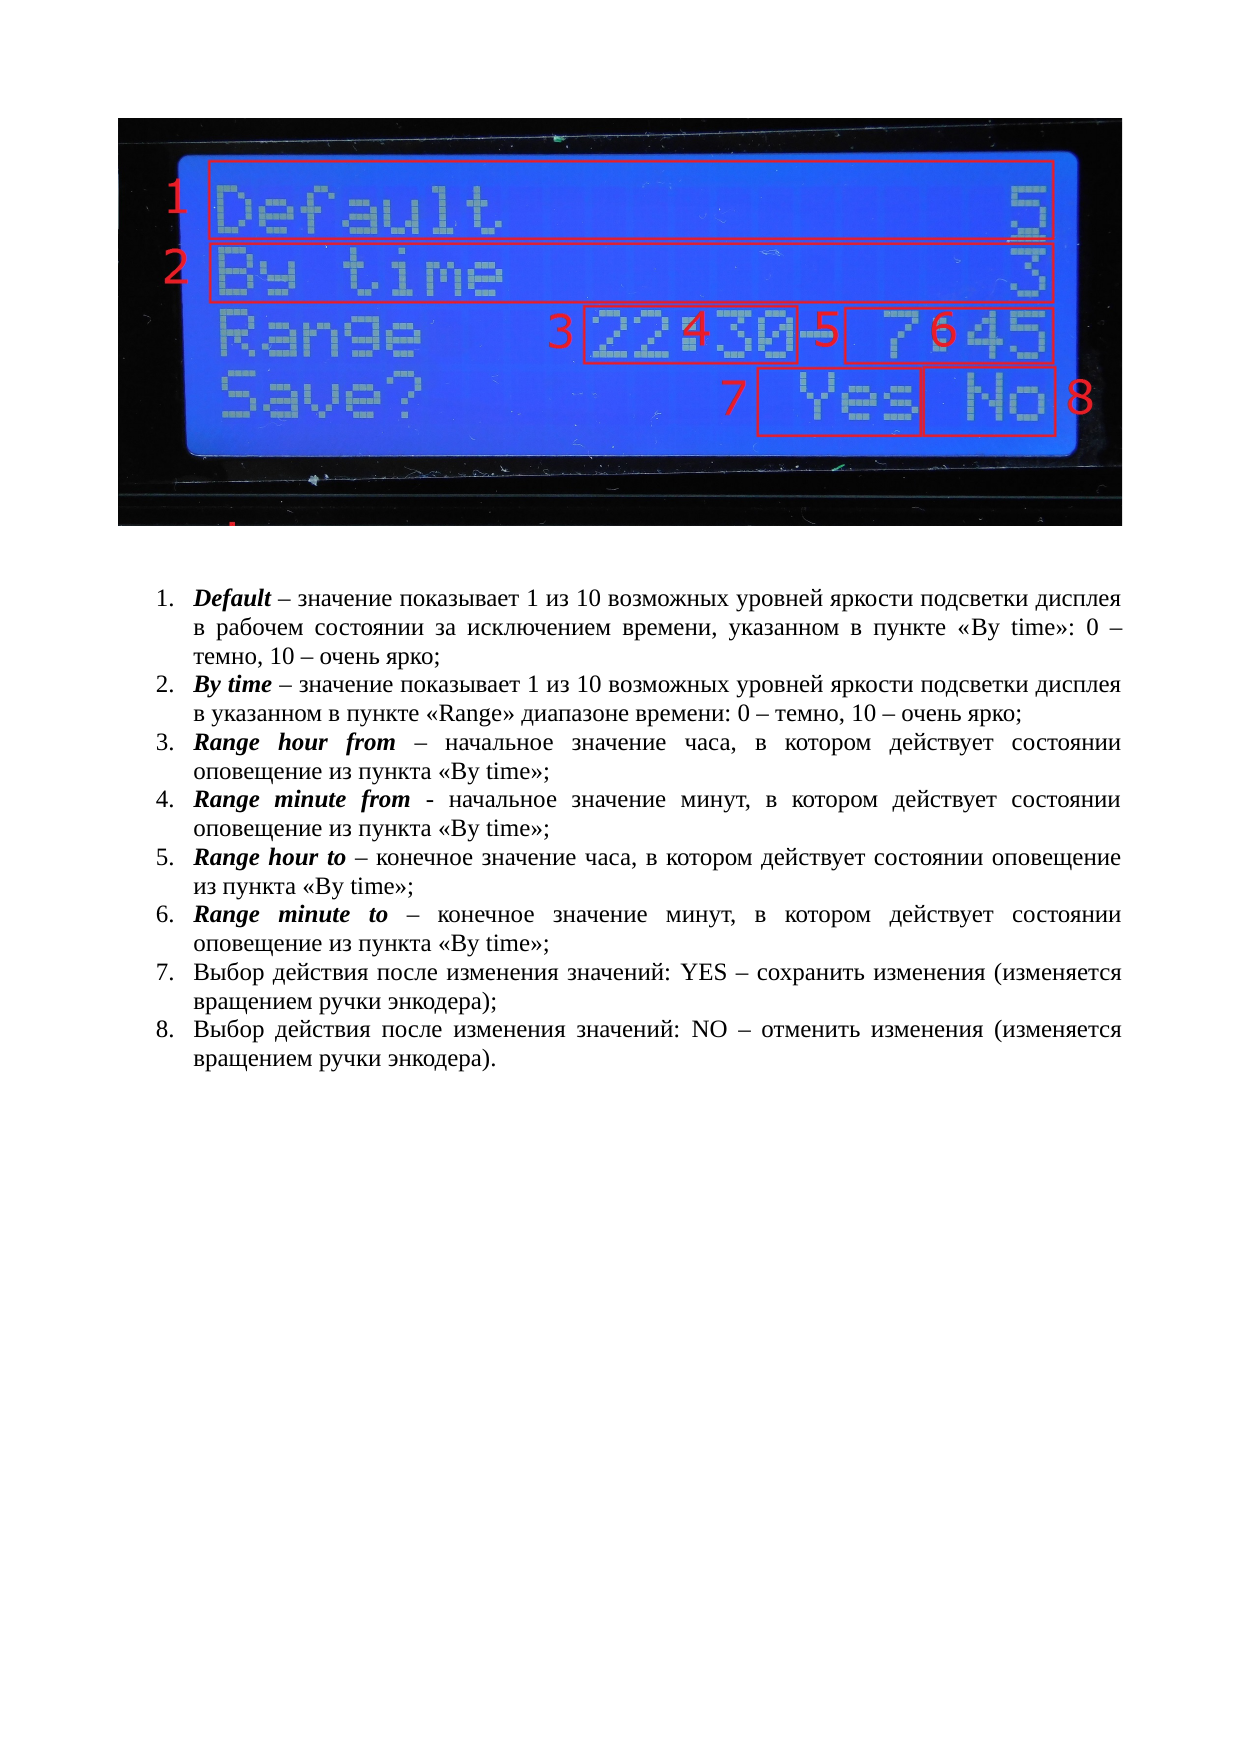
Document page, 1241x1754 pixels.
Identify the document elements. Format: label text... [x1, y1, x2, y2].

picture [118, 118, 1123, 526]
list Default – значение показывает 1 из 10 возможных уровней яркости подсветки дисплея в рабочем состоянии за исключением времени, указанном в пункте «By time»: 0 – темно, 10 – очень ярко; [156, 583, 1122, 669]
list Range minute to – конечное значение минут, в котором действует состоянии оповещение из пункта «By time»; [156, 899, 1122, 957]
list Выбор действия после изменения значений: YES – сохранить изменения (изменяется вращением ручки энкодера); [156, 957, 1122, 1014]
list Выбор действия после изменения значений: NO – отменить изменения (изменяется вращением ручки энкодера). [156, 1014, 1122, 1072]
list By time – значение показывает 1 из 10 возможных уровней яркости подсветки дисплея в указанном в пункте «Range» диапазоне времени: 0 – темно, 10 – очень ярко; [156, 669, 1122, 727]
list Range hour to – конечное значение часа, в котором действует состоянии оповещение из пункта «By time»; [156, 842, 1122, 899]
list Range hour from – начальное значение часа, в котором действует состоянии оповещение из пункта «By time»; [156, 727, 1122, 784]
list Range minute from - начальное значение минут, в котором действует состоянии оповещение из пункта «By time»; [156, 784, 1122, 842]
